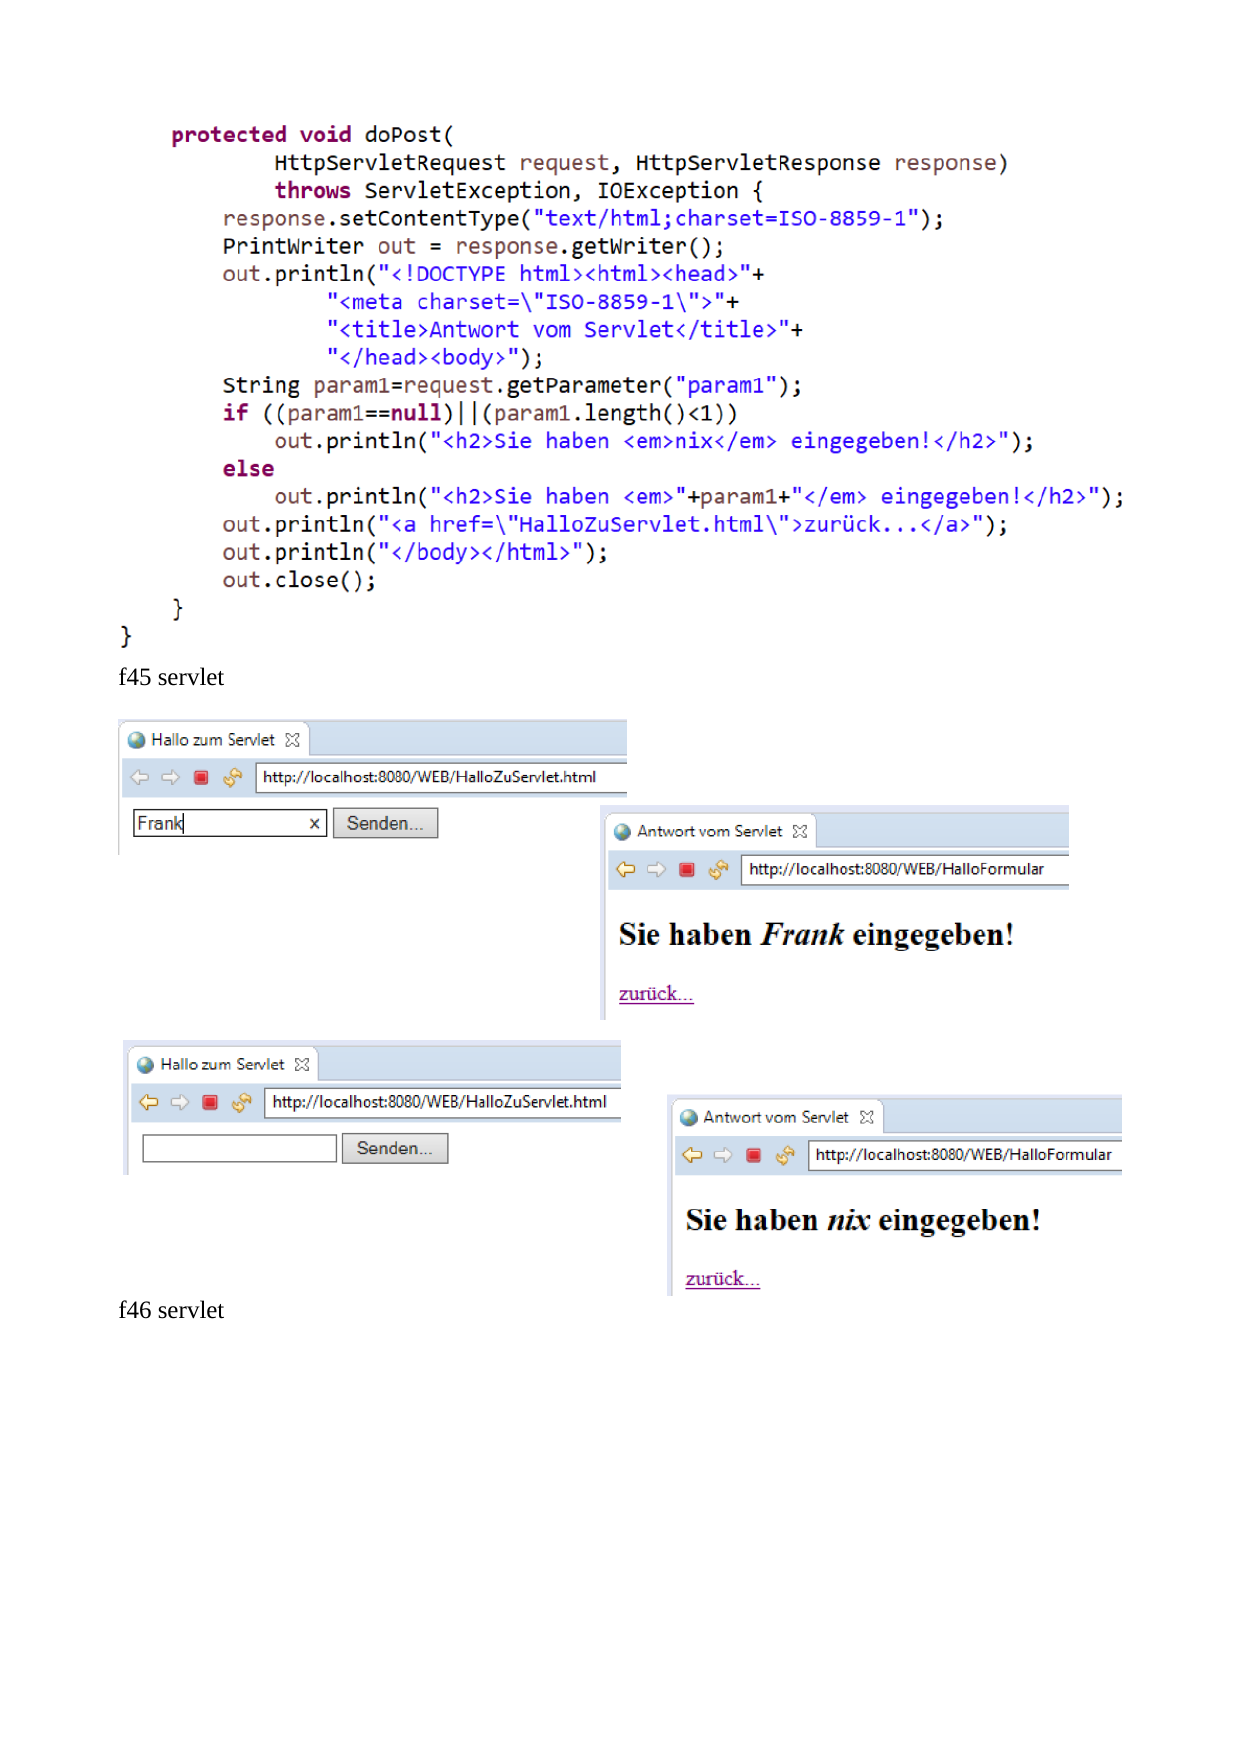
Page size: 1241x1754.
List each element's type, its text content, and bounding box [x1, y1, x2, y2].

picture [118, 719, 1122, 1296]
text f46 servlet [118, 1296, 1122, 1324]
text f45 servlet [118, 662, 1122, 691]
picture [118, 118, 1122, 662]
